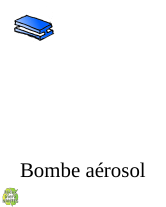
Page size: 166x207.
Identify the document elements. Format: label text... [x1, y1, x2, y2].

table_header [108, 6, 159, 46]
table_header [6, 6, 13, 46]
picture [13, 6, 55, 48]
picture [2, 187, 19, 207]
table_cell Bombe aérosol [6, 153, 159, 188]
table_header [57, 6, 108, 46]
table_cell [6, 46, 159, 152]
